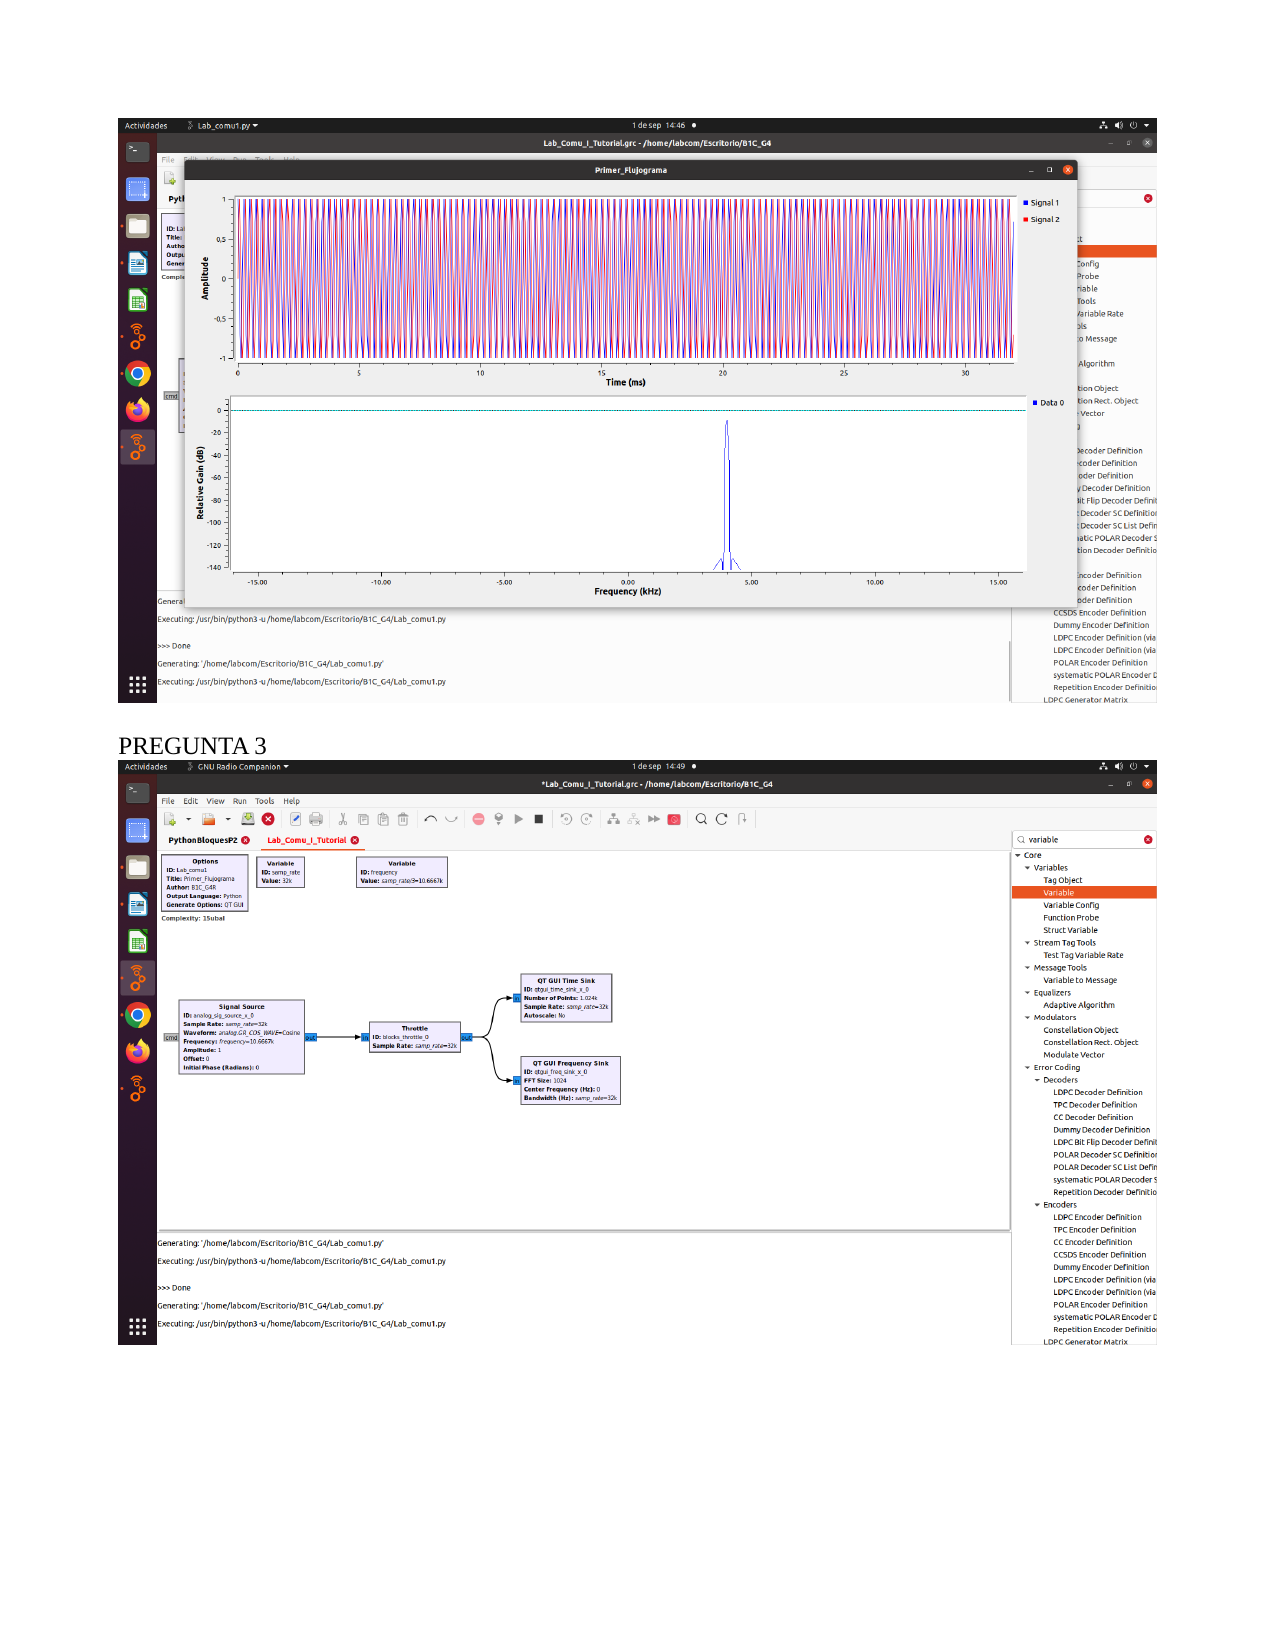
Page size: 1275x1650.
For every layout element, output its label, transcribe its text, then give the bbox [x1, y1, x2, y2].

picture [118, 118, 1157, 703]
picture [118, 760, 1157, 1345]
text PREGUNTA 3 [118, 731, 1157, 760]
